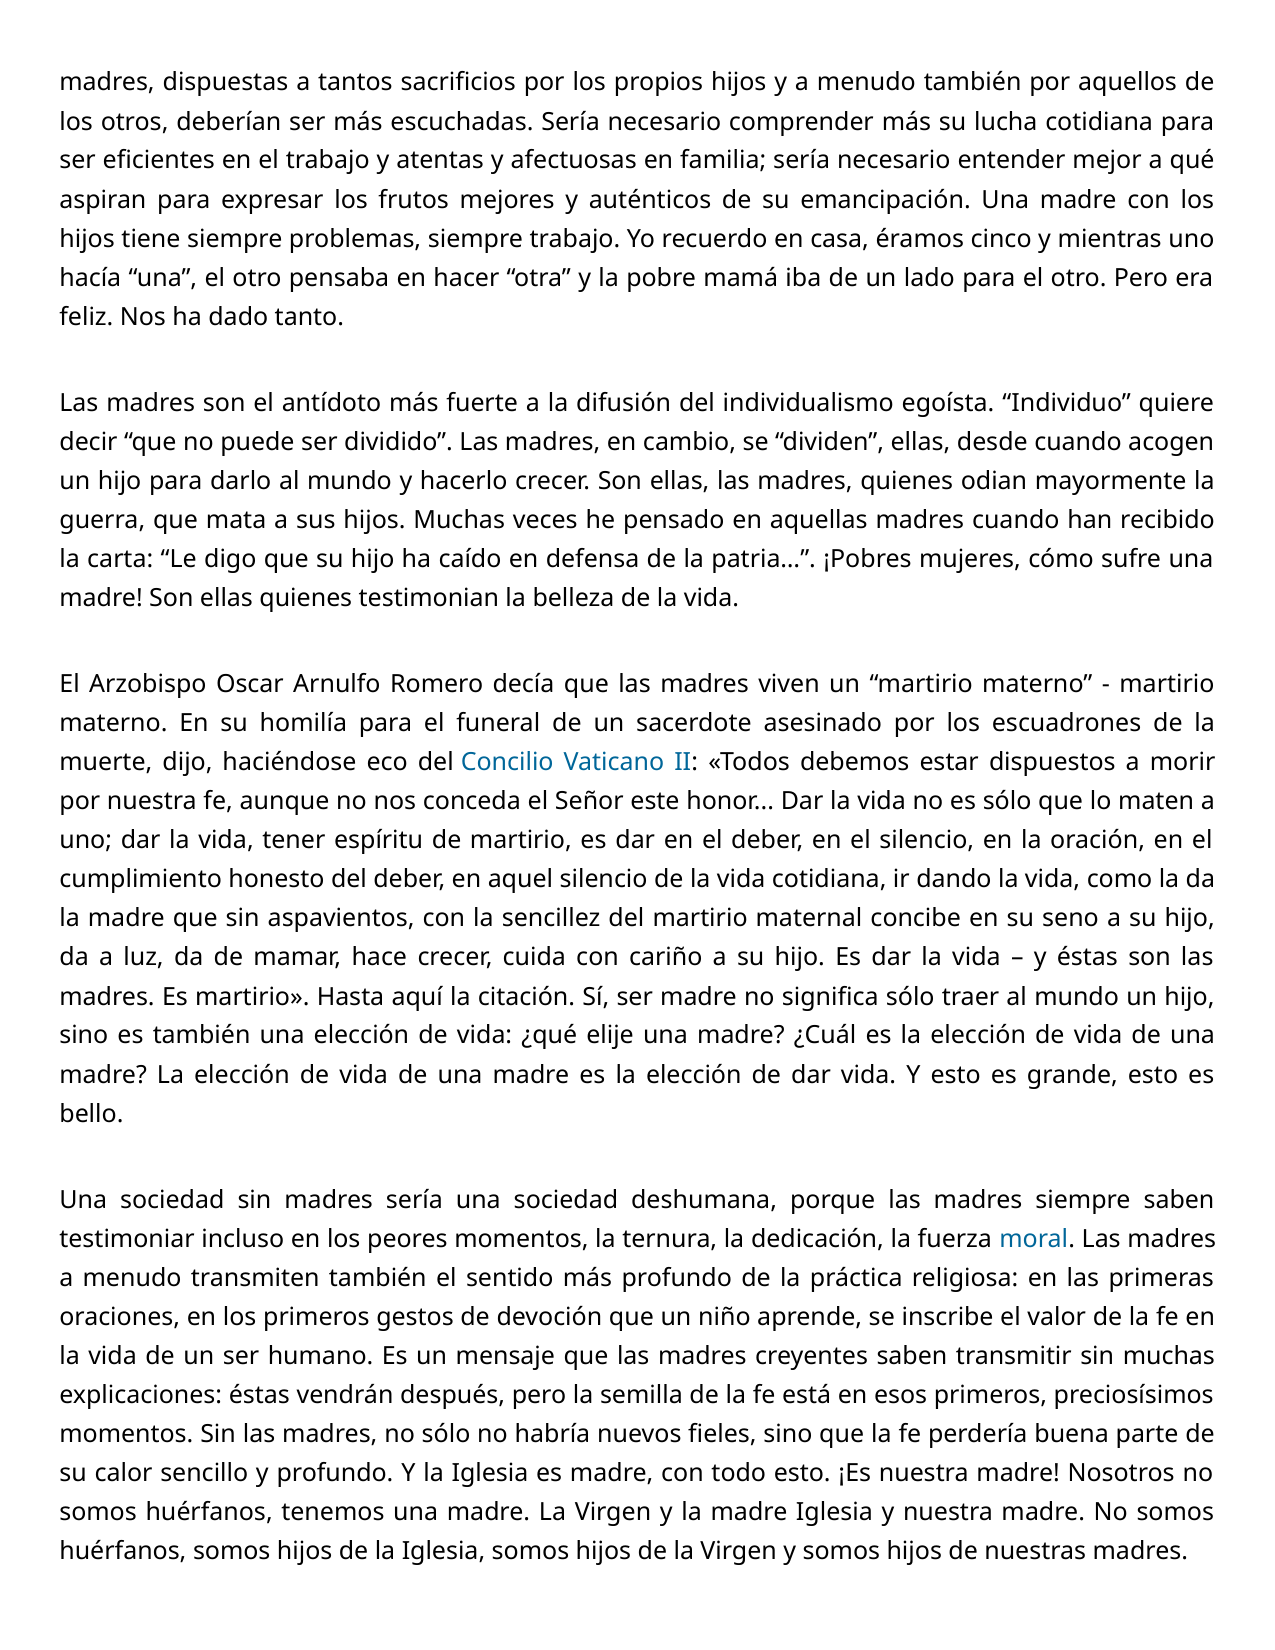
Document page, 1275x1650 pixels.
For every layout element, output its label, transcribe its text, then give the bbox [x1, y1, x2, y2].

text madres, dispuestas a tantos sacrificios por los propios hijos y a menudo también por aquellos de los otros, deberían ser más escuchadas. Sería necesario comprender más su lucha cotidiana para ser eficientes en el trabajo y atentas y afectuosas en familia; sería necesario entender mejor a qué aspiran para expresar los frutos mejores y auténticos de su emancipación. Una madre con los hijos tiene siempre problemas, siempre trabajo. Yo recuerdo en casa, éramos cinco y mientras uno hacía “una”, el otro pensaba en hacer “otra” y la pobre mamá iba de un lado para el otro. Pero era feliz. Nos ha dado tanto. [59, 59, 1216, 332]
text El Arzobispo Oscar Arnulfo Romero decía que las madres viven un “martirio materno” - martirio materno. En su homilía para el funeral de un sacerdote asesinado por los escuadrones de la muerte, dijo, haciéndose eco del Concilio Vaticano II: «Todos debemos estar dispuestos a morir por nuestra fe, aunque no nos conceda el Señor este honor... Dar la vida no es sólo que lo maten a uno; dar la vida, tener espíritu de martirio, es dar en el deber, en el silencio, en la oración, en el cumplimiento honesto del deber, en aquel silencio de la vida cotidiana, ir dando la vida, como la da la madre que sin aspavientos, con la sencillez del martirio maternal concibe en su seno a su hijo, da a luz, da de mamar, hace crecer, cuida con cariño a su hijo. Es dar la vida – y éstas son las madres. Es martirio». Hasta aquí la citación. Sí, ser madre no significa sólo traer al mundo un hijo, sino es también una elección de vida: ¿qué elije una madre? ¿Cuál es la elección de vida de una madre? La elección de vida de una madre es la elección de dar vida. Y esto es grande, esto es bello. [59, 661, 1216, 1129]
text Las madres son el antídoto más fuerte a la difusión del individualismo egoísta. “Individuo” quiere decir “que no puede ser dividido”. Las madres, en cambio, se “dividen”, ellas, desde cuando acogen un hijo para darlo al mundo y hacerlo crecer. Son ellas, las madres, quienes odian mayormente la guerra, que mata a sus hijos. Muchas veces he pensado en aquellas madres cuando han recibido la carta: “Le digo que su hijo ha caído en defensa de la patria…”. ¡Pobres mujeres, cómo sufre una madre! Son ellas quienes testimonian la belleza de la vida. [59, 379, 1216, 614]
text Una sociedad sin madres sería una sociedad deshumana, porque las madres siempre saben testimoniar incluso en los peores momentos, la ternura, la dedicación, la fuerza moral. Las madres a menudo transmiten también el sentido más profundo de la práctica religiosa: en las primeras oraciones, en los primeros gestos de devoción que un niño aprende, se inscribe el valor de la fe en la vida de un ser humano. Es un mensaje que las madres creyentes saben transmitir sin muchas explicaciones: éstas vendrán después, pero la semilla de la fe está en esos primeros, preciosísimos momentos. Sin las madres, no sólo no habría nuevos fieles, sino que la fe perdería buena parte de su calor sencillo y profundo. Y la Iglesia es madre, con todo esto. ¡Es nuestra madre! Nosotros no somos huérfanos, tenemos una madre. La Virgen y la madre Iglesia y nuestra madre. No somos huérfanos, somos hijos de la Iglesia, somos hijos de la Virgen y somos hijos de nuestras madres. [59, 1176, 1216, 1567]
